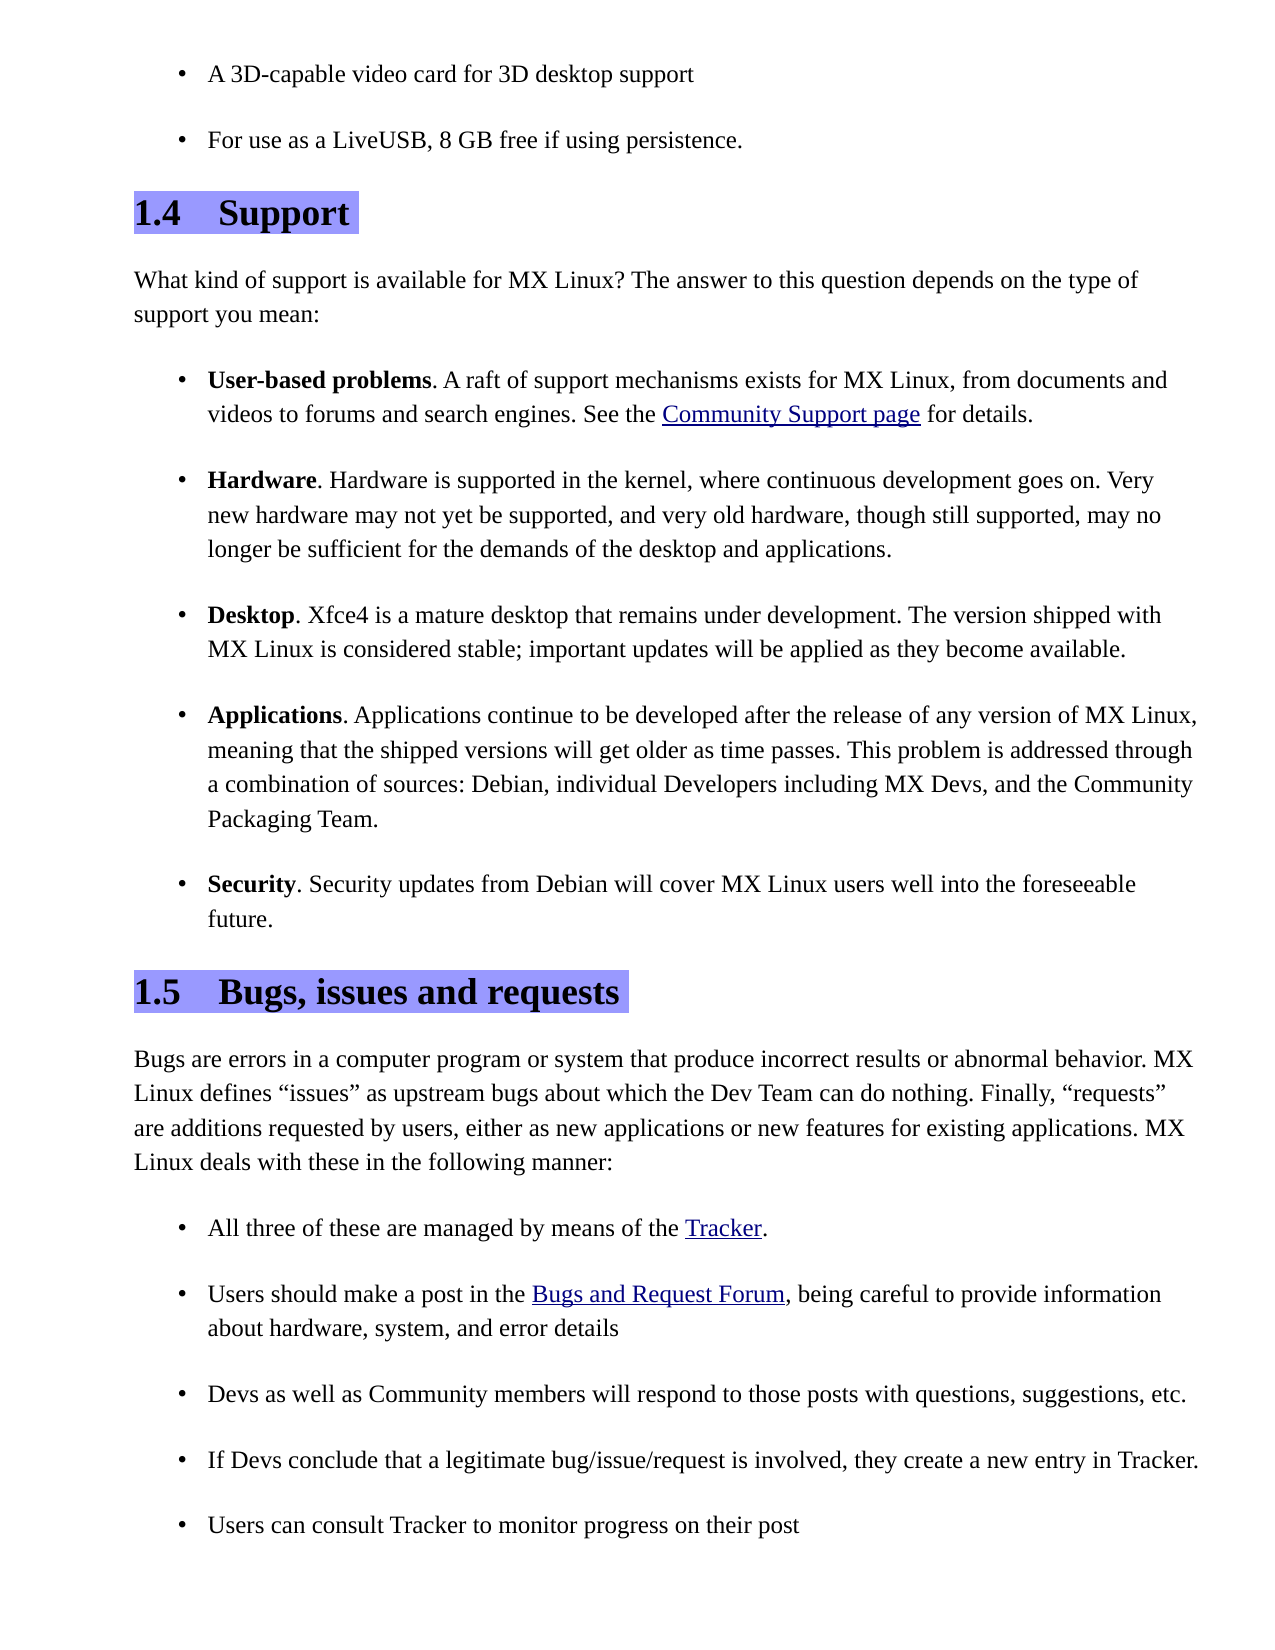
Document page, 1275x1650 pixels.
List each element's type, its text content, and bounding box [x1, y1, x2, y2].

list Desktop. Xfce4 is a mature desktop that remains under development. The version shipped with MX Linux is considered stable; important updates will be applied as they become available. [178, 600, 1200, 663]
text Bugs are errors in a computer program or system that produce incorrect results or abnormal behavior. MX Linux defines “issues” as upstream bugs about which the Dev Team can do nothing. Finally, “requests” are additions requested by users, either as new applications or new features for existing applications. MX Linux deals with these in the following manner: [134, 1044, 1200, 1176]
list A 3D-capable video card for 3D desktop support [178, 59, 1200, 88]
list All three of these are managed by means of the Tracker. [178, 1213, 1200, 1242]
text What kind of support is available for MX Linux? The answer to this question depends on the type of support you mean: [134, 265, 1200, 328]
list If Devs conclude that a legitimate bug/issue/request is involved, they create a new entry in Tracker. [178, 1445, 1200, 1473]
list For use as a LiveUSB, 8 GB free if using persistence. [178, 125, 1200, 153]
list Users should make a post in the Bugs and Request Forum, being careful to provide information about hardware, system, and error details [178, 1279, 1200, 1342]
list Hardware. Hardware is supported in the kernel, where continuous development goes on. Very new hardware may not yet be supported, and very old hardware, though still supported, may no longer be sufficient for the demands of the desktop and applications. [178, 465, 1200, 563]
list Applications. Applications continue to be developed after the release of any version of MX Linux, meaning that the shipped versions will get older as time passes. This problem is addressed through a combination of sources: Debian, individual Developers including MX Devs, and the Community Packaging Team. [178, 700, 1200, 832]
list Users can consult Tracker to monitor progress on their post [178, 1511, 1200, 1539]
list Security. Security updates from Debian will cover MX Linux users well into the foreseeable future. [178, 869, 1200, 933]
subtitle 1.5 Bugs, issues and requests [134, 969, 1200, 1013]
list User-based problems. A raft of support mechanisms exists for MX Linux, from documents and videos to forums and search engines. See the Community Support page for details. [178, 365, 1200, 428]
subtitle 1.4 Support [359, 191, 1200, 234]
list Devs as well as Community members will respond to those posts with questions, suggestions, etc. [178, 1379, 1200, 1408]
